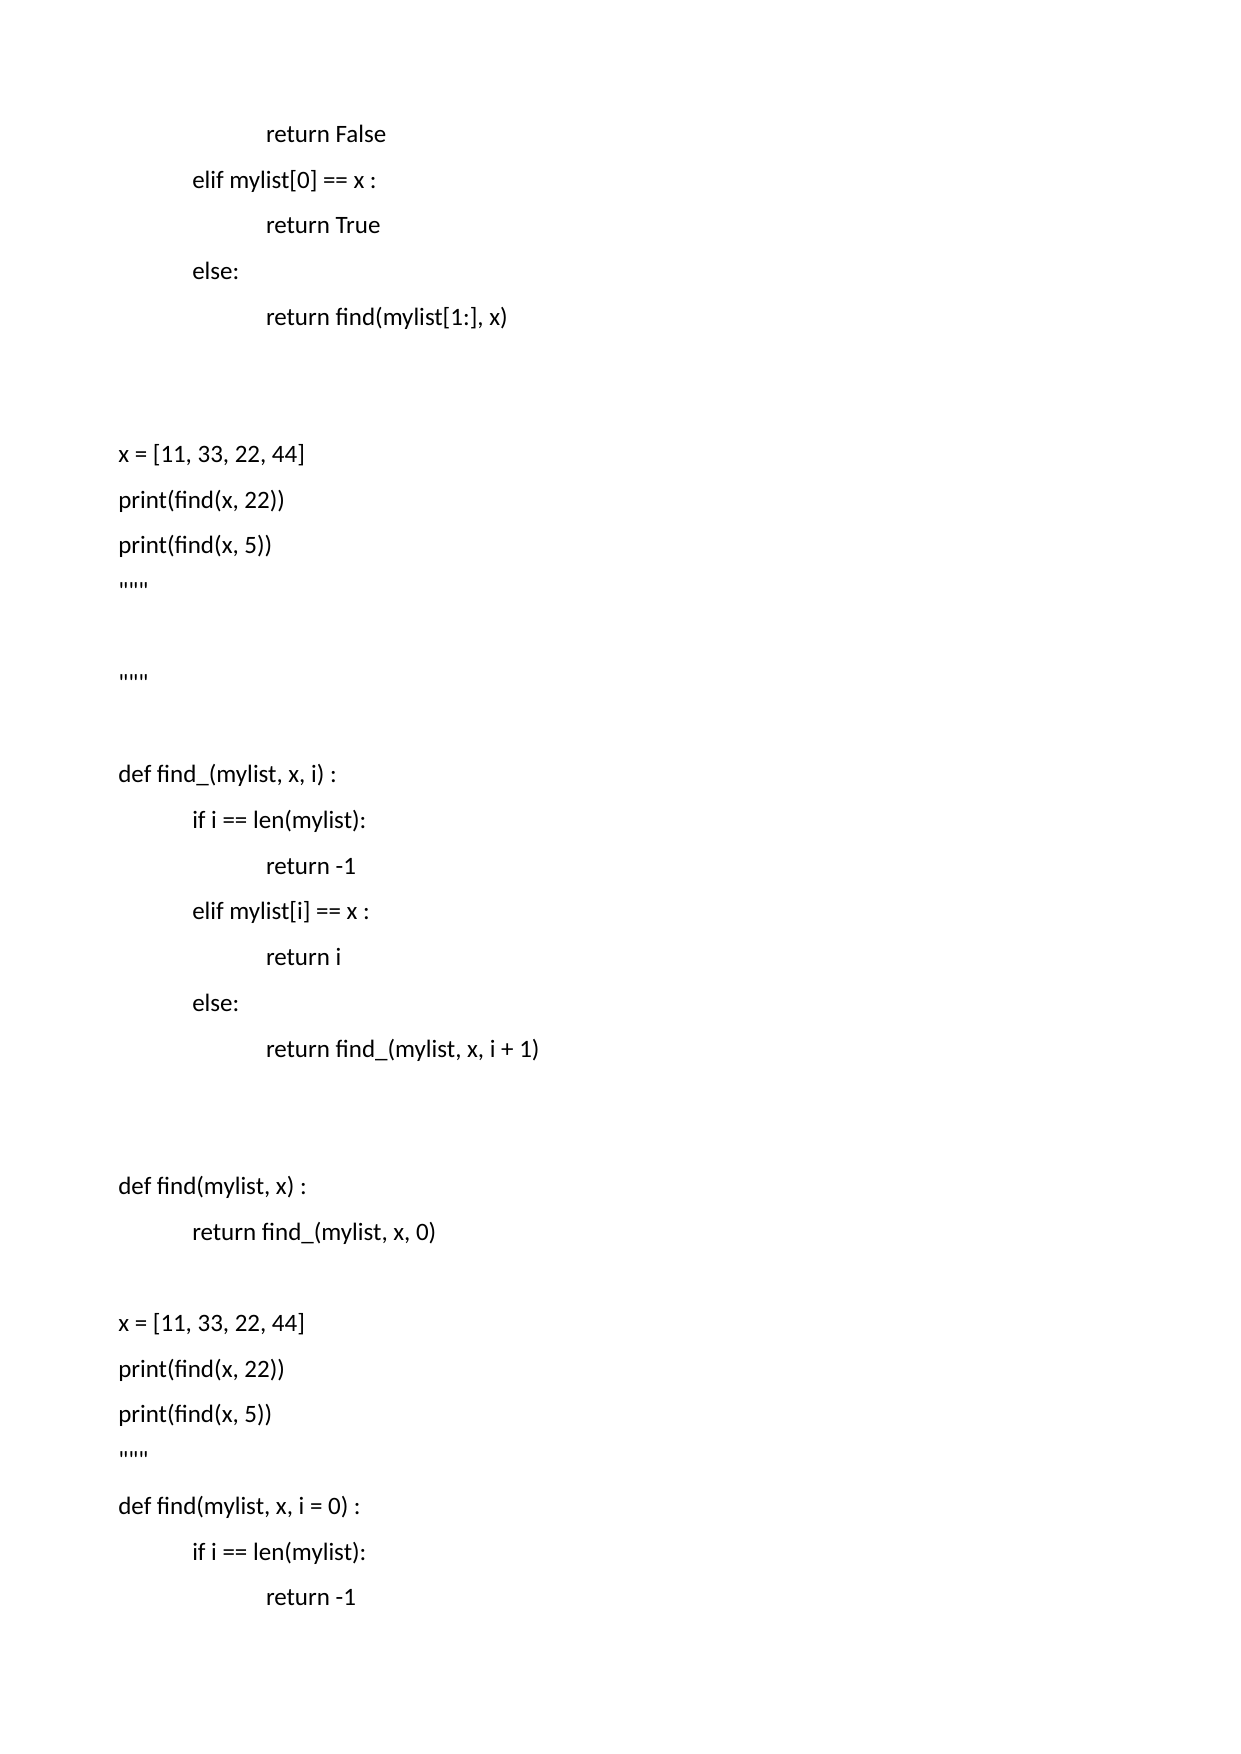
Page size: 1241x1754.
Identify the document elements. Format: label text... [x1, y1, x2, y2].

text print(find(x, 22)) [118, 1353, 1122, 1383]
text """ [118, 667, 1122, 697]
text if i == len(mylist): [118, 804, 1122, 834]
text def find(mylist, x) : [118, 1170, 1122, 1200]
text return -1 [118, 1581, 1122, 1612]
text else: [118, 255, 1122, 286]
text else: [118, 987, 1122, 1017]
text return -1 [118, 850, 1122, 880]
text return find_(mylist, x, 0) [118, 1216, 1122, 1246]
text return find(mylist[1:], x) [118, 301, 1122, 332]
text x = [11, 33, 22, 44] [118, 1307, 1122, 1338]
text def find_(mylist, x, i) : [118, 758, 1122, 789]
text print(find(x, 22)) [118, 484, 1122, 514]
text if i == len(mylist): [118, 1536, 1122, 1566]
text print(find(x, 5)) [118, 530, 1122, 560]
text elif mylist[0] == x : [118, 164, 1122, 194]
text x = [11, 33, 22, 44] [118, 438, 1122, 469]
text """ [118, 575, 1122, 606]
text return find_(mylist, x, i + 1) [118, 1033, 1122, 1063]
text def find(mylist, x, i = 0) : [118, 1490, 1122, 1521]
text return False [118, 118, 1122, 149]
text return True [118, 209, 1122, 240]
text return i [118, 941, 1122, 972]
text """ [118, 1444, 1122, 1475]
text elif mylist[i] == x : [118, 896, 1122, 926]
text print(find(x, 5)) [118, 1398, 1122, 1429]
